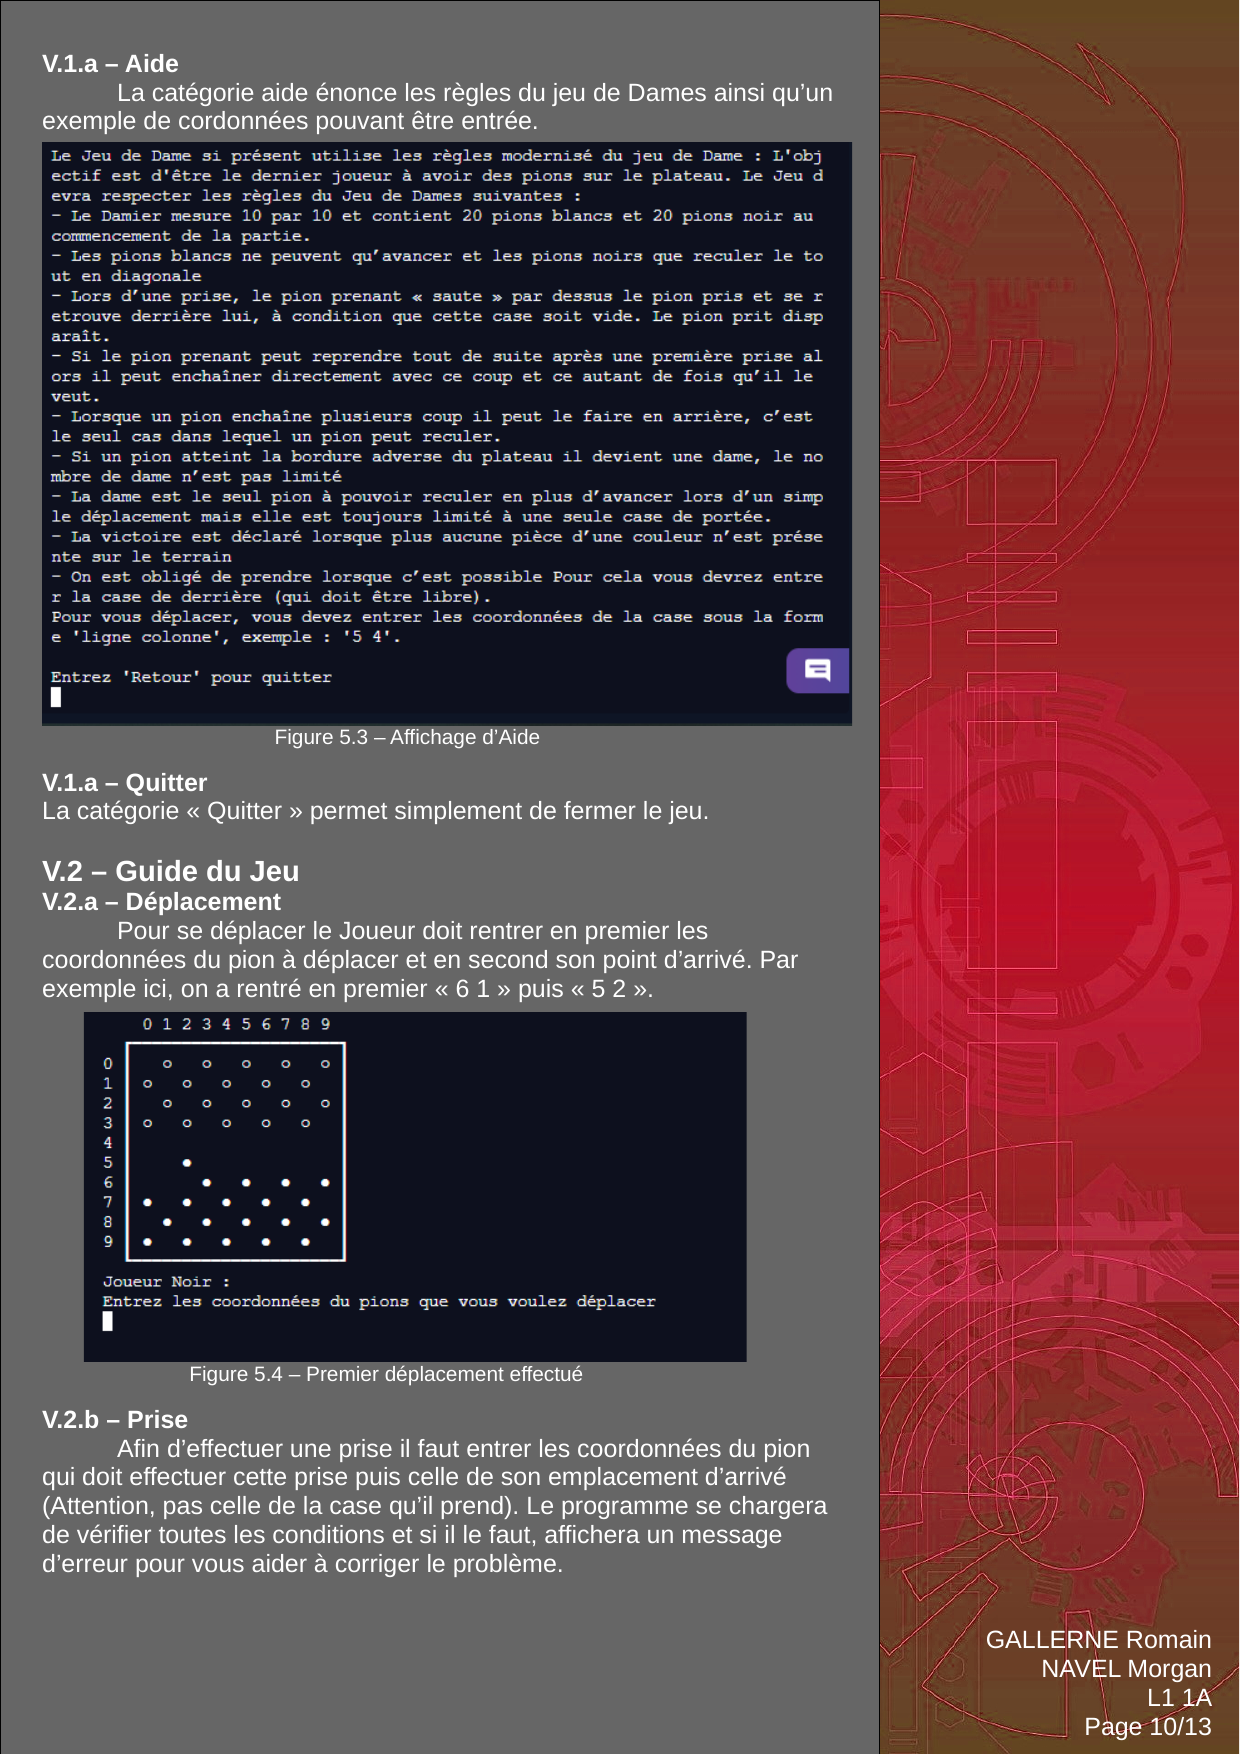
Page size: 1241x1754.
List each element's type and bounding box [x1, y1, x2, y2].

picture [42, 142, 853, 726]
picture [83, 1012, 747, 1362]
picture [880, 0, 1240, 1754]
